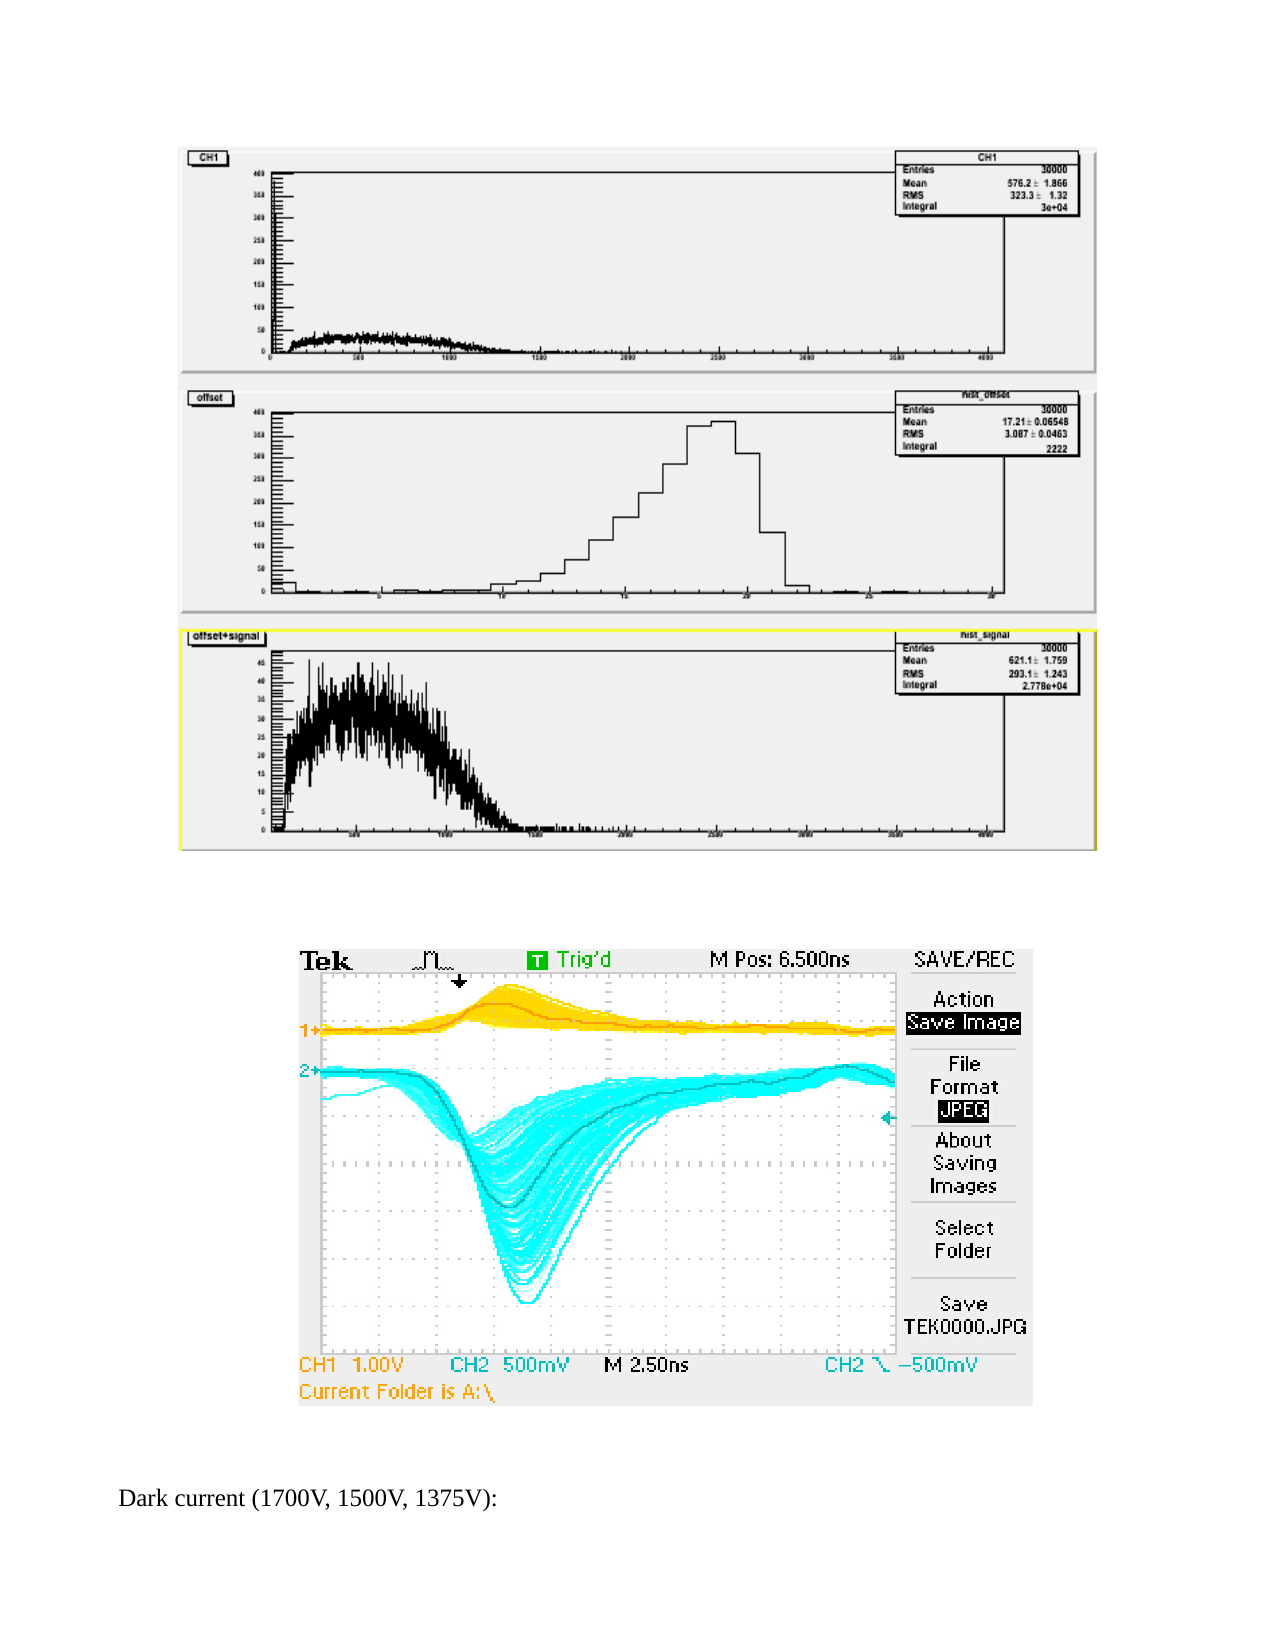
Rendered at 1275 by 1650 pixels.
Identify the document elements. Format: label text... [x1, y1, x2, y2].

text Dark current (1700V, 1500V, 1375V): [118, 1483, 1157, 1512]
picture [298, 949, 1033, 1406]
picture [177, 146, 1098, 851]
